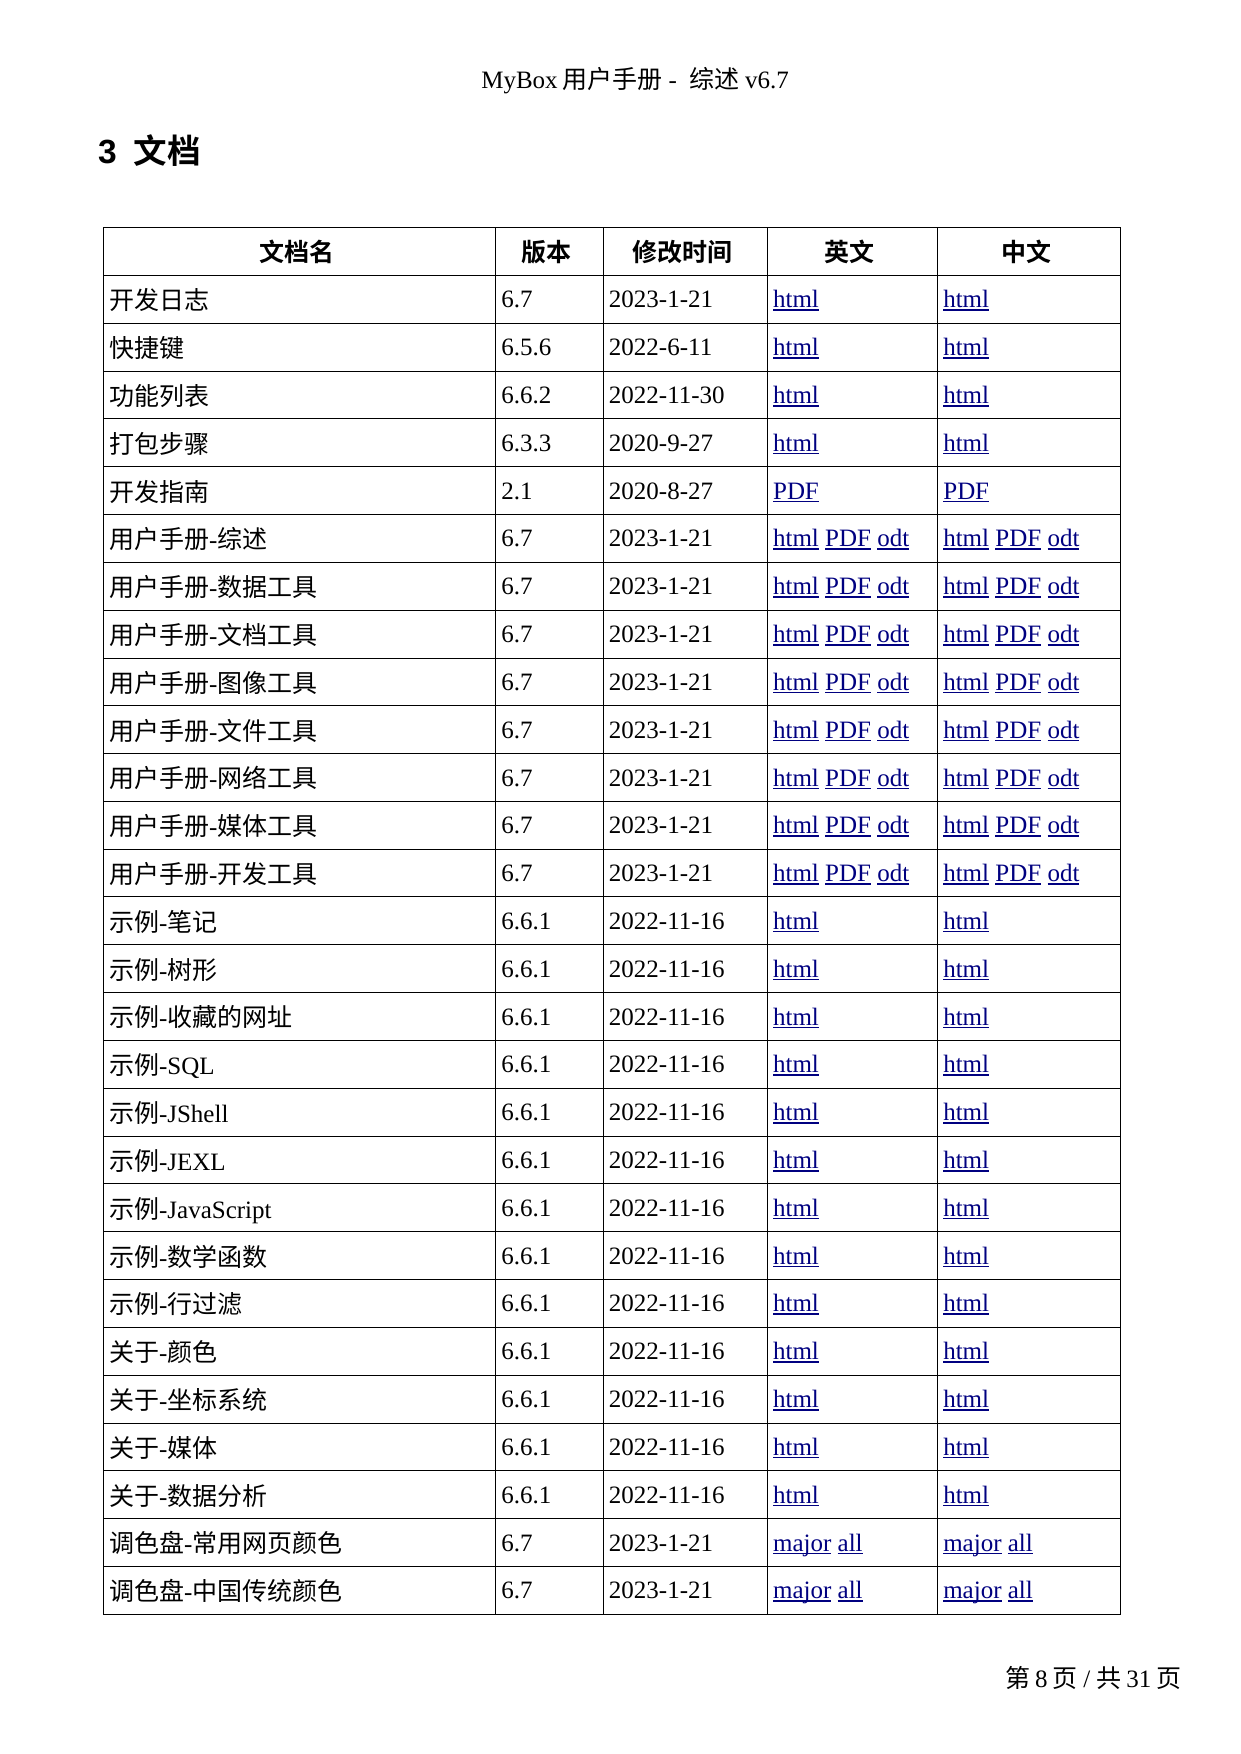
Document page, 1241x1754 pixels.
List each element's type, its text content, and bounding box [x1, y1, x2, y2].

table_cell html [938, 1376, 1120, 1422]
table_cell 2022-11-16 [604, 1471, 767, 1518]
table_cell html PDF odt [938, 706, 1120, 753]
table_cell html [938, 1280, 1120, 1327]
table_cell PDF [768, 467, 937, 514]
table_cell html [768, 897, 937, 944]
table_cell html PDF odt [938, 611, 1120, 657]
table_cell 2022-11-16 [604, 1184, 767, 1231]
table_cell html PDF odt [768, 850, 937, 896]
table_cell 6.6.1 [496, 1137, 603, 1183]
table_cell 2023-1-21 [604, 850, 767, 896]
table_cell 2023-1-21 [604, 706, 767, 753]
table_cell 关于-数据分析 [104, 1471, 495, 1518]
table_cell 用户手册-数据工具 [104, 563, 495, 609]
table_cell 2022-11-16 [604, 1137, 767, 1183]
table_cell 2022-11-16 [604, 945, 767, 992]
table_cell html [938, 1232, 1120, 1279]
table_cell html [938, 1471, 1120, 1518]
table_cell 用户手册-综述 [104, 515, 495, 562]
table_cell html PDF odt [938, 563, 1120, 609]
table_cell html [768, 993, 937, 1040]
table_cell html [768, 1137, 937, 1183]
table_cell 6.6.2 [496, 372, 603, 418]
table_cell 6.7 [496, 515, 603, 562]
table_cell 6.6.1 [496, 1376, 603, 1422]
table_cell html PDF odt [938, 754, 1120, 801]
table_cell 6.7 [496, 276, 603, 323]
table_cell 2022-11-16 [604, 1424, 767, 1470]
table_cell 2022-11-16 [604, 1280, 767, 1327]
table_cell 6.7 [496, 611, 603, 657]
table_cell 2022-11-16 [604, 1041, 767, 1088]
table_cell 2022-11-16 [604, 1089, 767, 1136]
table_cell 6.6.1 [496, 1471, 603, 1518]
table_cell 快捷键 [104, 324, 495, 371]
table_cell 6.7 [496, 850, 603, 896]
table_cell 2020-9-27 [604, 419, 767, 466]
table_cell 开发指南 [104, 467, 495, 514]
table_cell html PDF odt [768, 563, 937, 609]
table_cell html [768, 1041, 937, 1088]
table_cell 用户手册-图像工具 [104, 659, 495, 705]
table_cell html [938, 1184, 1120, 1231]
table_cell 2023-1-21 [604, 754, 767, 801]
subtitle 文档 [88, 125, 1181, 173]
table_cell 2022-11-16 [604, 897, 767, 944]
table_cell major all [938, 1519, 1120, 1566]
table_cell 6.6.1 [496, 1280, 603, 1327]
table_cell 6.6.1 [496, 993, 603, 1040]
table_cell 用户手册-网络工具 [104, 754, 495, 801]
table_cell html [938, 419, 1120, 466]
table_header 文档名 [104, 228, 495, 275]
table_cell html [768, 1328, 937, 1374]
table_header 修改时间 [604, 228, 767, 275]
table_cell 6.7 [496, 706, 603, 753]
table_cell html PDF odt [768, 611, 937, 657]
table_cell html [938, 1089, 1120, 1136]
table_cell 示例-JavaScript [104, 1184, 495, 1231]
table_cell html [938, 324, 1120, 371]
table_cell html [938, 1137, 1120, 1183]
table_cell 2022-11-30 [604, 372, 767, 418]
table_cell 6.5.6 [496, 324, 603, 371]
table_cell html [768, 1471, 937, 1518]
table_cell html PDF odt [768, 802, 937, 849]
table_cell 2.1 [496, 467, 603, 514]
table_cell 6.6.1 [496, 1041, 603, 1088]
table_cell 用户手册-开发工具 [104, 850, 495, 896]
table_cell 用户手册-文件工具 [104, 706, 495, 753]
table_cell 示例-收藏的网址 [104, 993, 495, 1040]
table_header 中文 [938, 228, 1120, 275]
table_cell html [768, 276, 937, 323]
table_cell 关于-颜色 [104, 1328, 495, 1374]
table_cell 2022-6-11 [604, 324, 767, 371]
table_cell html [938, 897, 1120, 944]
table_cell 6.6.1 [496, 1184, 603, 1231]
table_cell 开发日志 [104, 276, 495, 323]
table_cell 6.7 [496, 754, 603, 801]
table_cell 2022-11-16 [604, 1328, 767, 1374]
table_cell 2023-1-21 [604, 563, 767, 609]
table_cell html PDF odt [768, 754, 937, 801]
table_cell 示例-JShell [104, 1089, 495, 1136]
table_cell 6.6.1 [496, 1089, 603, 1136]
table_cell html PDF odt [938, 515, 1120, 562]
table_cell 示例-数学函数 [104, 1232, 495, 1279]
table_cell html [768, 945, 937, 992]
table_cell 关于-坐标系统 [104, 1376, 495, 1422]
table_cell 用户手册-媒体工具 [104, 802, 495, 849]
table_cell 示例-SQL [104, 1041, 495, 1088]
table_cell 调色盘-中国传统颜色 [104, 1567, 495, 1614]
table_cell html [938, 1328, 1120, 1374]
table_cell html [768, 372, 937, 418]
table_cell html [768, 324, 937, 371]
table_cell 2023-1-21 [604, 1567, 767, 1614]
table_cell html PDF odt [938, 659, 1120, 705]
table_cell 2020-8-27 [604, 467, 767, 514]
table_cell 6.6.1 [496, 1232, 603, 1279]
table_cell 示例-笔记 [104, 897, 495, 944]
table_cell PDF [938, 467, 1120, 514]
table_header 版本 [496, 228, 603, 275]
table_cell 6.7 [496, 659, 603, 705]
table_cell 示例-JEXL [104, 1137, 495, 1183]
table_cell html PDF odt [938, 850, 1120, 896]
table_cell 示例-行过滤 [104, 1280, 495, 1327]
table_cell 2023-1-21 [604, 515, 767, 562]
table_cell 2022-11-16 [604, 1232, 767, 1279]
table_cell 6.7 [496, 802, 603, 849]
table_cell 2023-1-21 [604, 659, 767, 705]
table_cell 2023-1-21 [604, 802, 767, 849]
table_cell html [768, 1424, 937, 1470]
table_cell html PDF odt [768, 706, 937, 753]
table_cell 2022-11-16 [604, 1376, 767, 1422]
table_cell 2023-1-21 [604, 611, 767, 657]
table_cell 用户手册-文档工具 [104, 611, 495, 657]
table_cell major all [938, 1567, 1120, 1614]
table_cell html [768, 1280, 937, 1327]
table_cell html [768, 1376, 937, 1422]
table_cell html [938, 372, 1120, 418]
table_cell 示例-树形 [104, 945, 495, 992]
table_cell html PDF odt [938, 802, 1120, 849]
table_cell 6.6.1 [496, 897, 603, 944]
table_cell html [768, 1184, 937, 1231]
table_cell 6.6.1 [496, 1424, 603, 1470]
table_cell 6.3.3 [496, 419, 603, 466]
table_cell 2023-1-21 [604, 276, 767, 323]
table_cell major all [768, 1567, 937, 1614]
table_cell 调色盘-常用网页颜色 [104, 1519, 495, 1566]
table_cell html [938, 1041, 1120, 1088]
table_cell 2022-11-16 [604, 993, 767, 1040]
table_cell html [768, 419, 937, 466]
table_cell html [768, 1232, 937, 1279]
table_cell 6.6.1 [496, 945, 603, 992]
table_cell 打包步骤 [104, 419, 495, 466]
table_cell html [938, 276, 1120, 323]
table_cell major all [768, 1519, 937, 1566]
table_cell html PDF odt [768, 659, 937, 705]
table_header 英文 [768, 228, 937, 275]
table_cell 6.7 [496, 1567, 603, 1614]
table_cell 功能列表 [104, 372, 495, 418]
table_cell 6.6.1 [496, 1328, 603, 1374]
table_cell 2023-1-21 [604, 1519, 767, 1566]
table_cell html [768, 1089, 937, 1136]
table_cell 6.7 [496, 563, 603, 609]
table_cell 关于-媒体 [104, 1424, 495, 1470]
table_cell 6.7 [496, 1519, 603, 1566]
table_cell html [938, 1424, 1120, 1470]
table_cell html PDF odt [768, 515, 937, 562]
table_cell html [938, 945, 1120, 992]
table_cell html [938, 993, 1120, 1040]
